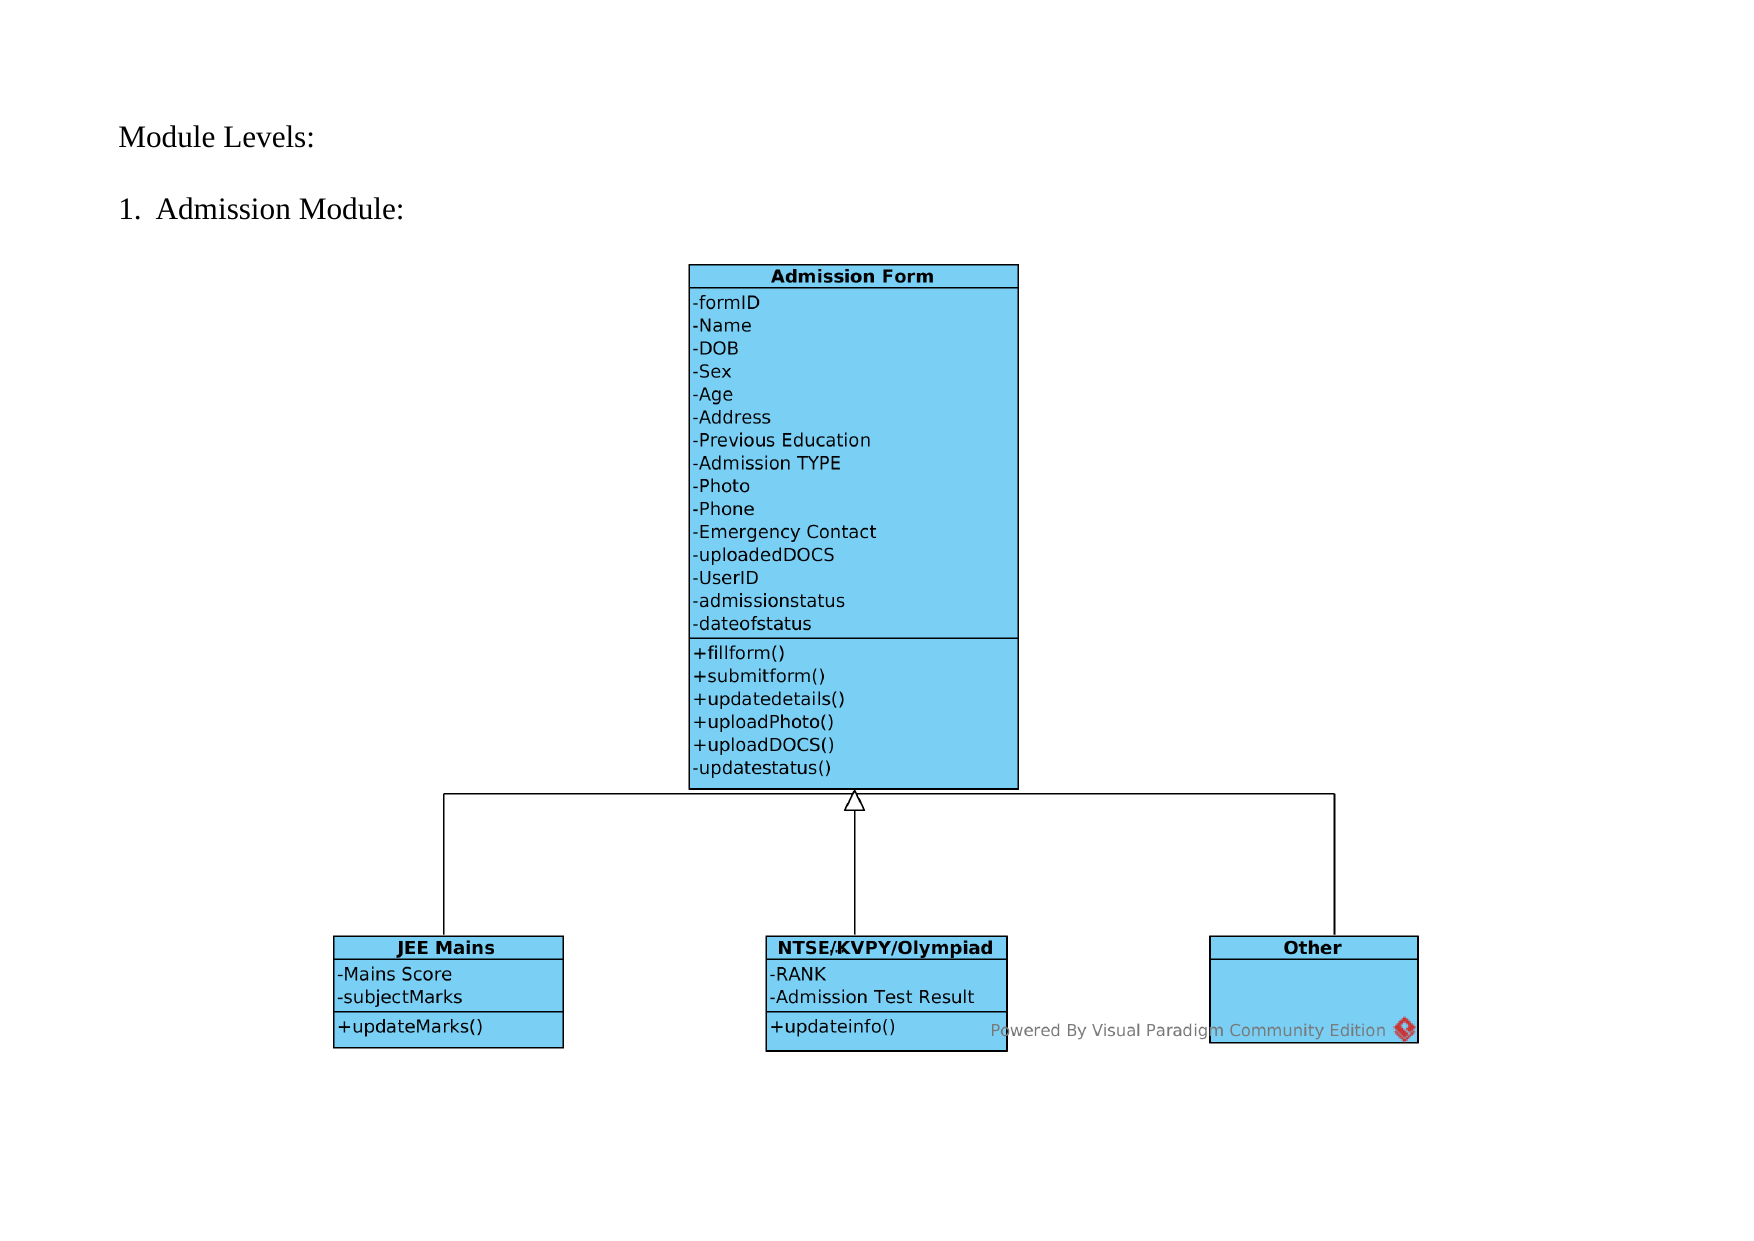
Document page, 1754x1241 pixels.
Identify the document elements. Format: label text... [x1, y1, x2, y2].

text 1. Admission Module: [118, 190, 1636, 226]
text Module Levels: [118, 118, 1636, 154]
picture [331, 261, 1424, 1057]
